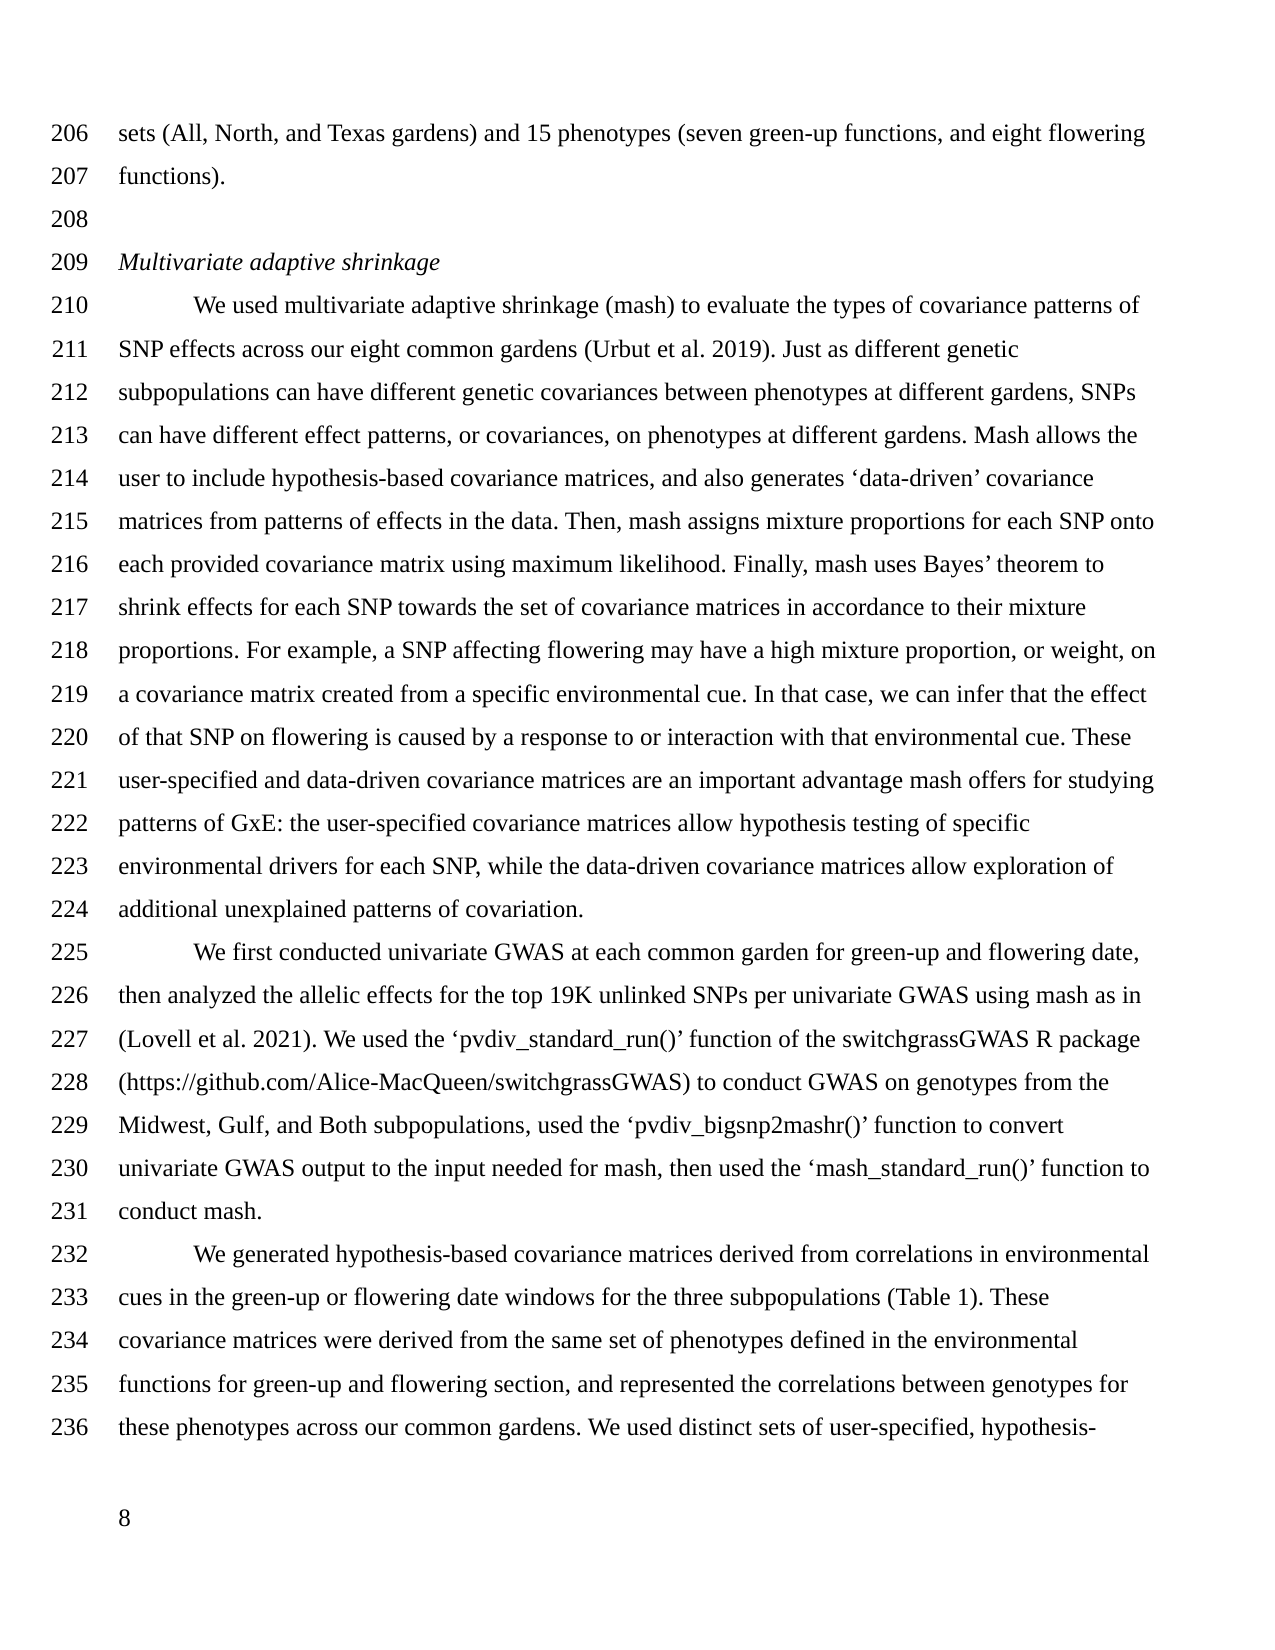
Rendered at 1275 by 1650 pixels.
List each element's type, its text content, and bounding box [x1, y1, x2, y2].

text sets (All, North, and Texas gardens) and 15 phenotypes (seven green-up functions, and eight flowering functions). [118, 118, 1157, 190]
text We generated hypothesis-based covariance matrices derived from correlations in environmental cues in the green-up or flowering date windows for the three subpopulations (Table 1). These covariance matrices were derived from the same set of phenotypes defined in the environmental functions for green-up and flowering section, and represented the correlations between genotypes for these phenotypes across our common gardens. We used distinct sets of user-specified, hypothesis- [118, 1239, 1157, 1441]
text We first conducted univariate GWAS at each common garden for green-up and flowering date, then analyzed the allelic effects for the top 19K unlinked SNPs per univariate GWAS using mash as in (Lovell et al. 2021). We used the ‘pvdiv_standard_run()’ function of the switchgrassGWAS R package (https://github.com/Alice-MacQueen/switchgrassGWAS) to conduct GWAS on genotypes from the Midwest, Gulf, and Both subpopulations, used the ‘pvdiv_bigsnp2mashr()’ function to convert univariate GWAS output to the input needed for mash, then used the ‘mash_standard_run()’ function to conduct mash. [118, 937, 1157, 1225]
text Multivariate adaptive shrinkage [118, 247, 1157, 276]
text We used multivariate adaptive shrinkage (mash) to evaluate the types of covariance patterns of SNP effects across our eight common gardens (Urbut et al. 2019). Just as different genetic subpopulations can have different genetic covariances between phenotypes at different gardens, SNPs can have different effect patterns, or covariances, on phenotypes at different gardens. Mash allows the user to include hypothesis-based covariance matrices, and also generates ‘data-driven’ covariance matrices from patterns of effects in the data. Then, mash assigns mixture proportions for each SNP onto each provided covariance matrix using maximum likelihood. Finally, mash uses Bayes’ theorem to shrink effects for each SNP towards the set of covariance matrices in accordance to their mixture proportions. For example, a SNP affecting flowering may have a high mixture proportion, or weight, on a covariance matrix created from a specific environmental cue. In that case, we can infer that the effect of that SNP on flowering is caused by a response to or interaction with that environmental cue. These user-specified and data-driven covariance matrices are an important advantage mash offers for studying patterns of GxE: the user-specified covariance matrices allow hypothesis testing of specific environmental drivers for each SNP, while the data-driven covariance matrices allow exploration of additional unexplained patterns of covariation. [118, 291, 1157, 923]
